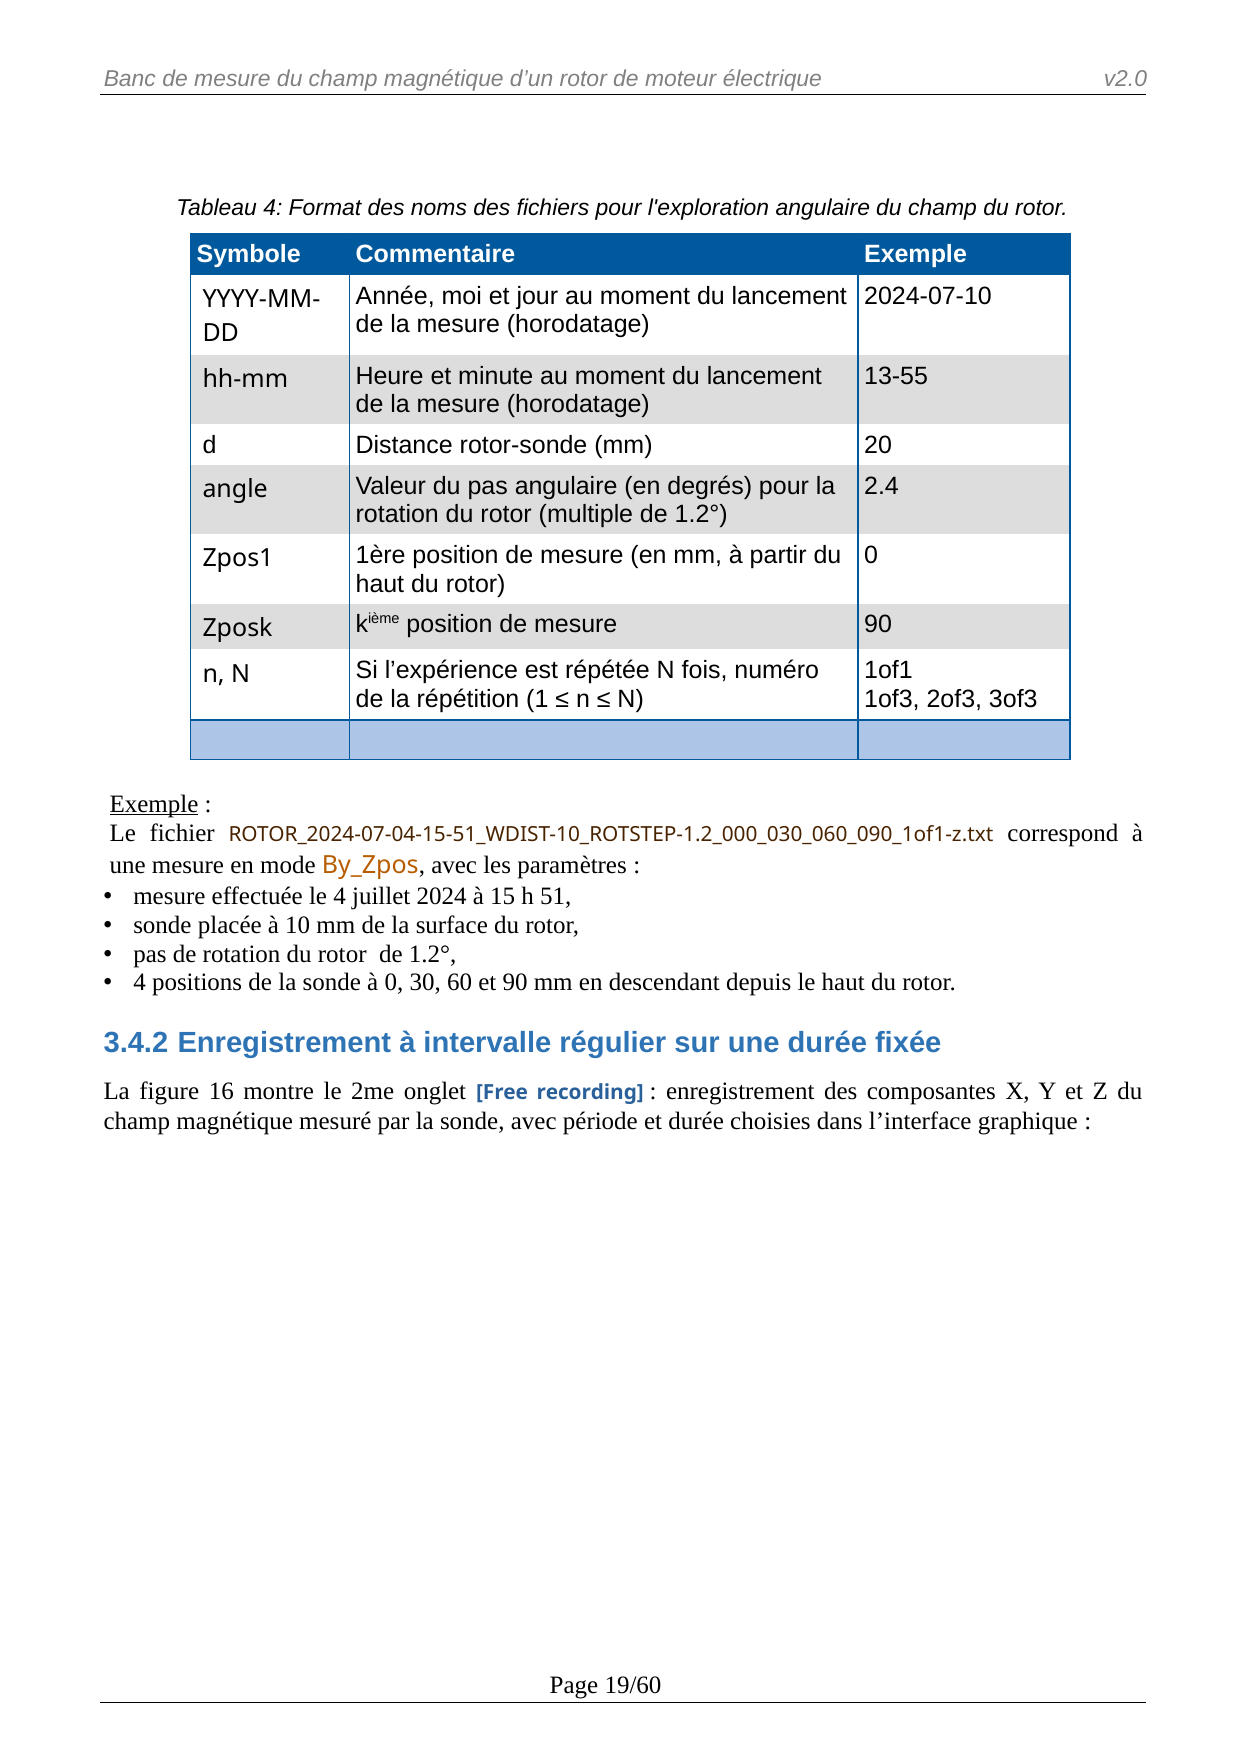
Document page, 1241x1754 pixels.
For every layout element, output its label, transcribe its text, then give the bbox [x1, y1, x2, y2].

table_cell 20 [859, 424, 1069, 465]
table_header Commentaire [350, 233, 857, 273]
table_cell 1of1 1of3, 2of3, 3of3 [859, 650, 1069, 719]
table_cell kième position de mesure [350, 604, 857, 649]
table_cell 90 [859, 604, 1069, 649]
table_cell 2024-07-10 [859, 275, 1069, 355]
list mesure effectuée le 4 juillet 2024 à 15 h 51, [103, 881, 1143, 910]
list 4 positions de la sonde à 0, 30, 60 et 90 mm en descendant depuis le haut du rotor. [103, 967, 1143, 996]
table_cell Zpos1 [191, 534, 349, 603]
table_cell hh-mm [191, 355, 349, 424]
list sonde placée à 10 mm de la surface du rotor, [103, 910, 1143, 939]
table_cell Heure et minute au moment du lancement de la mesure (horodatage) [350, 355, 857, 424]
table_cell Distance rotor-sonde (mm) [350, 424, 857, 465]
table_header Exemple [859, 233, 1069, 273]
table_cell angle [191, 465, 349, 534]
table_cell 2.4 [859, 465, 1069, 534]
table_cell Année, moi et jour au moment du lancement de la mesure (horodatage) [350, 275, 857, 355]
table_cell [191, 721, 349, 759]
text La figure 16 montre le 2me onglet [Free recording] : enregistrement des composantes X, Y et Z du champ magnétique mesuré par la sonde, avec période et durée choisies dans l’interface graphique : [103, 1076, 1143, 1134]
text Tableau 4: Format des noms des fichiers pour l'exploration angulaire du champ du rotor. [103, 194, 1143, 220]
list pas de rotation du rotor de 1.2°, [103, 939, 1143, 967]
table_header Symbole [191, 233, 349, 273]
table_cell YYYY-MM-DD [191, 275, 349, 355]
table_cell 0 [859, 534, 1069, 603]
table_cell Valeur du pas angulaire (en degrés) pour la rotation du rotor (multiple de 1.2°) [350, 465, 857, 534]
table_cell 1ère position de mesure (en mm, à partir du haut du rotor) [350, 534, 857, 603]
table_cell 13-55 [859, 355, 1069, 424]
table_cell [350, 721, 857, 759]
table_cell d [191, 424, 349, 465]
subtitle Enregistrement à intervalle régulier sur une durée fixée [103, 1025, 1143, 1058]
table_cell Zposk [191, 604, 349, 649]
table_cell Si l’expérience est répétée N fois, numéro de la répétition (1 ≤ n ≤ N) [350, 650, 857, 719]
table_cell [859, 721, 1069, 759]
text Exemple : Le fichier ROTOR_2024-07-04-15-51_WDIST-10_ROTSTEP-1.2_000_030_060_090_1of1-z.txt correspond à une mesure en mode By_Zpos, avec les paramètres : [109, 789, 1143, 881]
table_cell n, N [191, 650, 349, 719]
